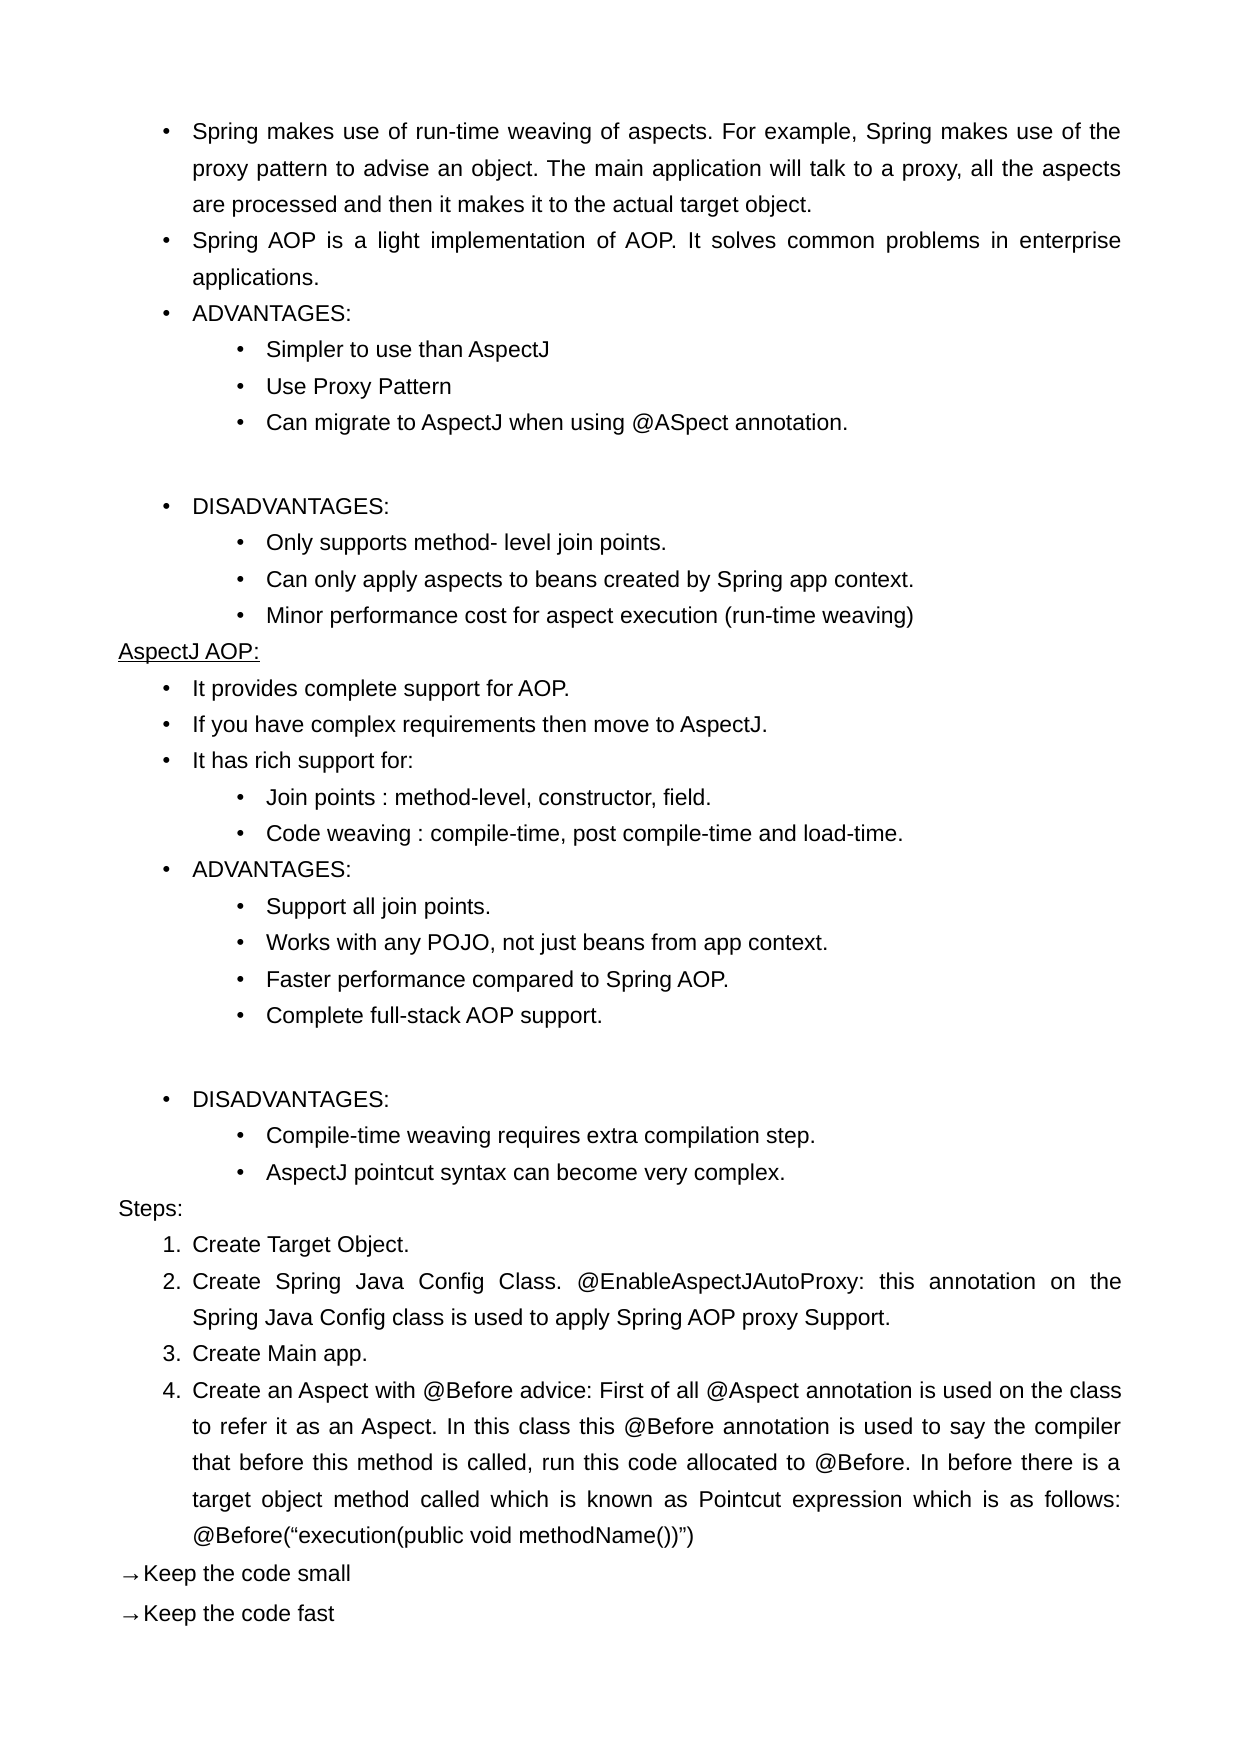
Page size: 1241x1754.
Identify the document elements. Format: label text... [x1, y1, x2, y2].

list Join points : method-level, constructor, field. [236, 784, 1122, 810]
list Minor performance cost for aspect execution (run-time weaving) [236, 602, 1122, 628]
list ADVANTAGES: [162, 856, 1122, 883]
text Steps: [118, 1195, 1122, 1221]
list Create an Aspect with @Before advice: First of all @Aspect annotation is used on the class to refer it as an Aspect. In this class this @Before annotation is used to say the compiler that before this method is called, run this code allocated to @Before. In before there is a target object method called which is known as Pointcut expression which is as follows: @Before(“execution(public void methodName())”) [162, 1377, 1122, 1548]
list Use Proxy Pattern [236, 373, 1122, 399]
list Only supports method- level join points. [236, 529, 1122, 556]
list DISADVANTAGES: [162, 1086, 1122, 1112]
list Create Spring Java Config Class. @EnableAspectJAutoProxy: this annotation on the Spring Java Config class is used to apply Spring AOP proxy Support. [162, 1268, 1122, 1330]
list Faster performance compared to Spring AOP. [236, 966, 1122, 992]
text →Keep the code fast [118, 1598, 1122, 1627]
list Support all join points. [236, 893, 1122, 919]
list Create Main app. [162, 1340, 1122, 1367]
text →Keep the code small [118, 1558, 1122, 1587]
list Spring AOP is a light implementation of AOP. It solves common problems in enterprise applications. [162, 227, 1122, 290]
list Simpler to use than AspectJ [236, 336, 1122, 363]
list Complete full-stack AOP support. [236, 1002, 1122, 1028]
list Works with any POJO, not just beans from app context. [236, 929, 1122, 956]
list Can only apply aspects to beans created by Spring app context. [236, 566, 1122, 592]
list Can migrate to AspectJ when using @ASpect annotation. [236, 409, 1122, 435]
list It has rich support for: [162, 747, 1122, 774]
list Spring makes use of run-time weaving of aspects. For example, Spring makes use of the proxy pattern to advise an object. The main application will talk to a proxy, all the aspects are processed and then it makes it to the actual target object. [162, 118, 1122, 217]
text AspectJ AOP: [118, 638, 1122, 665]
list Code weaving : compile-time, post compile-time and load-time. [236, 820, 1122, 846]
list It provides complete support for AOP. [162, 675, 1122, 701]
list DISADVANTAGES: [162, 493, 1122, 519]
list Compile-time weaving requires extra compilation step. [236, 1122, 1122, 1148]
list ADVANTAGES: [162, 300, 1122, 326]
list Create Target Object. [162, 1231, 1122, 1258]
list AspectJ pointcut syntax can become very complex. [236, 1158, 1122, 1185]
list If you have complex requirements then move to AspectJ. [162, 711, 1122, 737]
